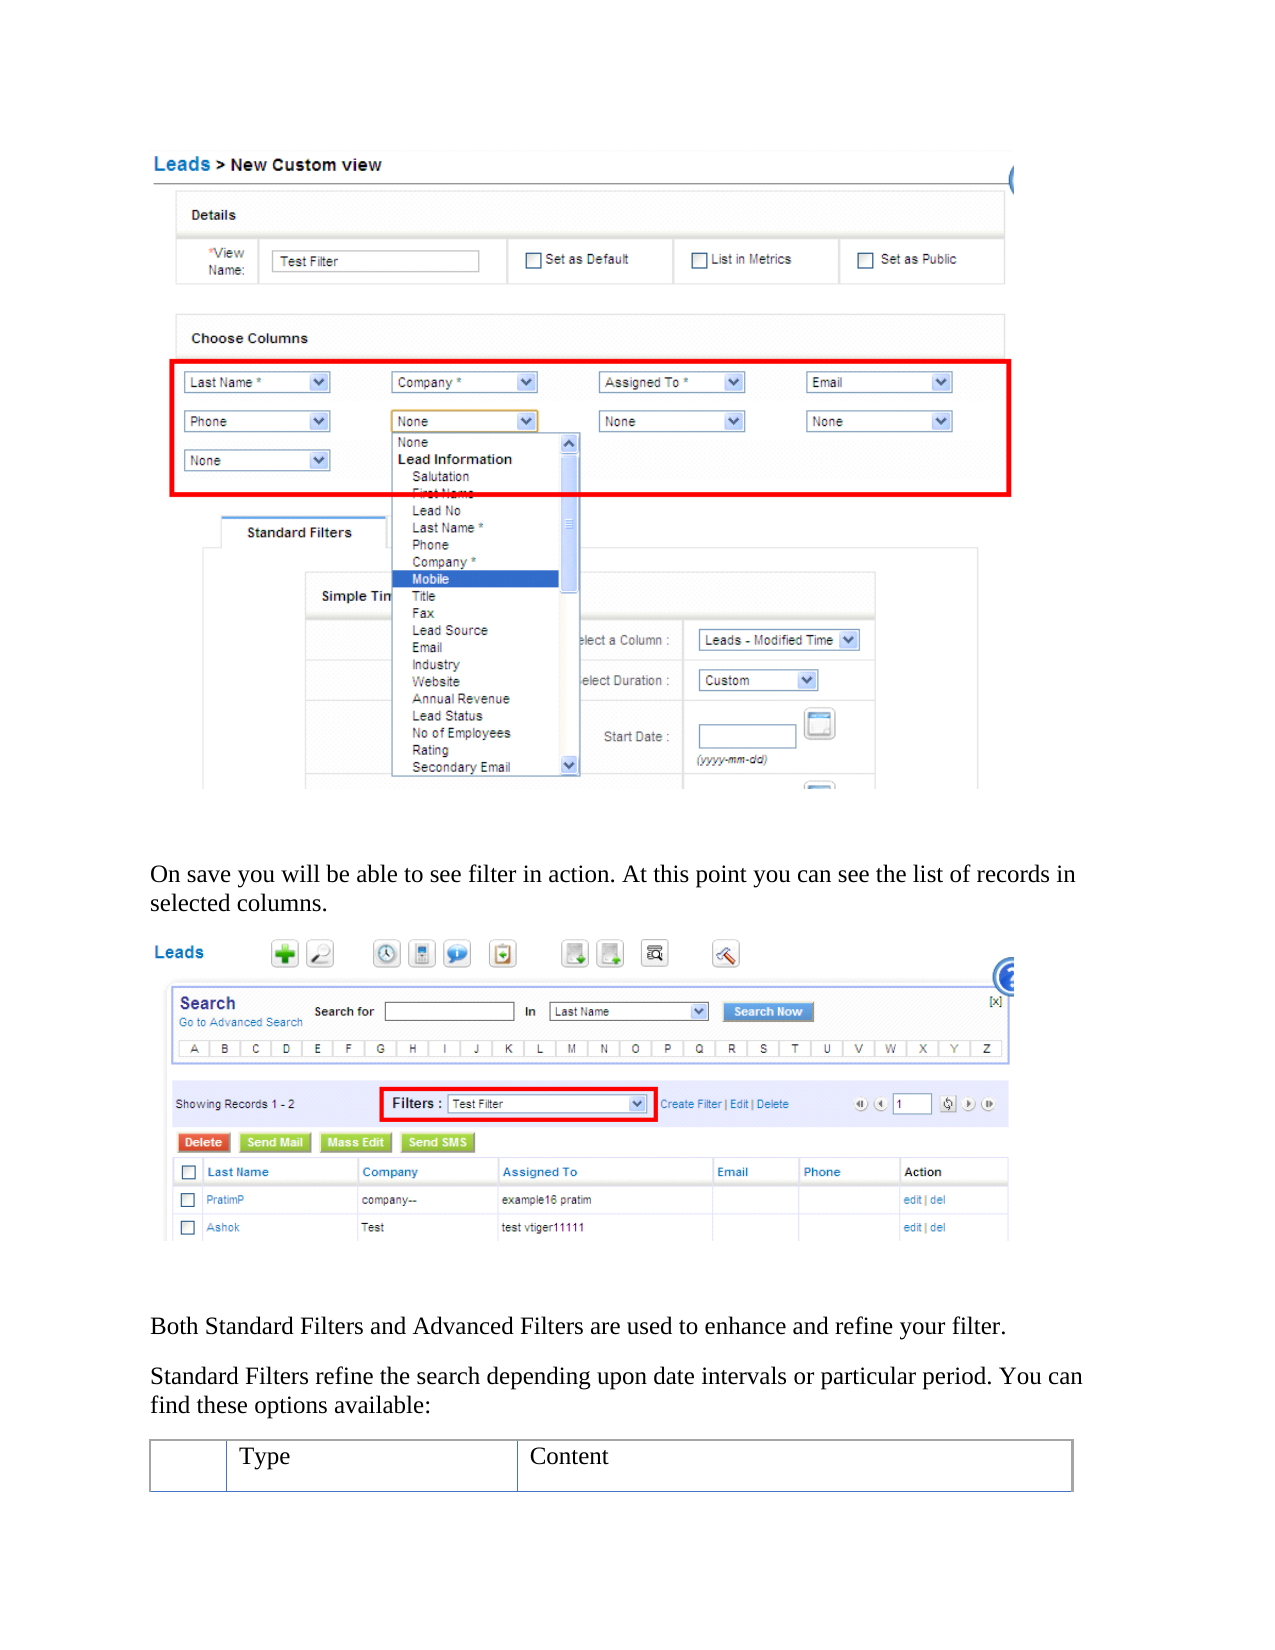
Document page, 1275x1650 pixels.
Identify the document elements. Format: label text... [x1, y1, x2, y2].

table_header Content [518, 1441, 1071, 1491]
text Both Standard Filters and Advanced Filters are used to enhance and refine your filter. [150, 1311, 1125, 1340]
picture [150, 150, 1014, 789]
table_header Type [227, 1441, 517, 1491]
picture [150, 937, 1014, 1241]
text On save you will be able to see filter in action. At this point you can see the list of records in selected columns. [150, 859, 1125, 917]
table_header [151, 1441, 226, 1491]
text Standard Filters refine the search depending upon date intervals or particular period. You can find these options available: [150, 1361, 1125, 1418]
